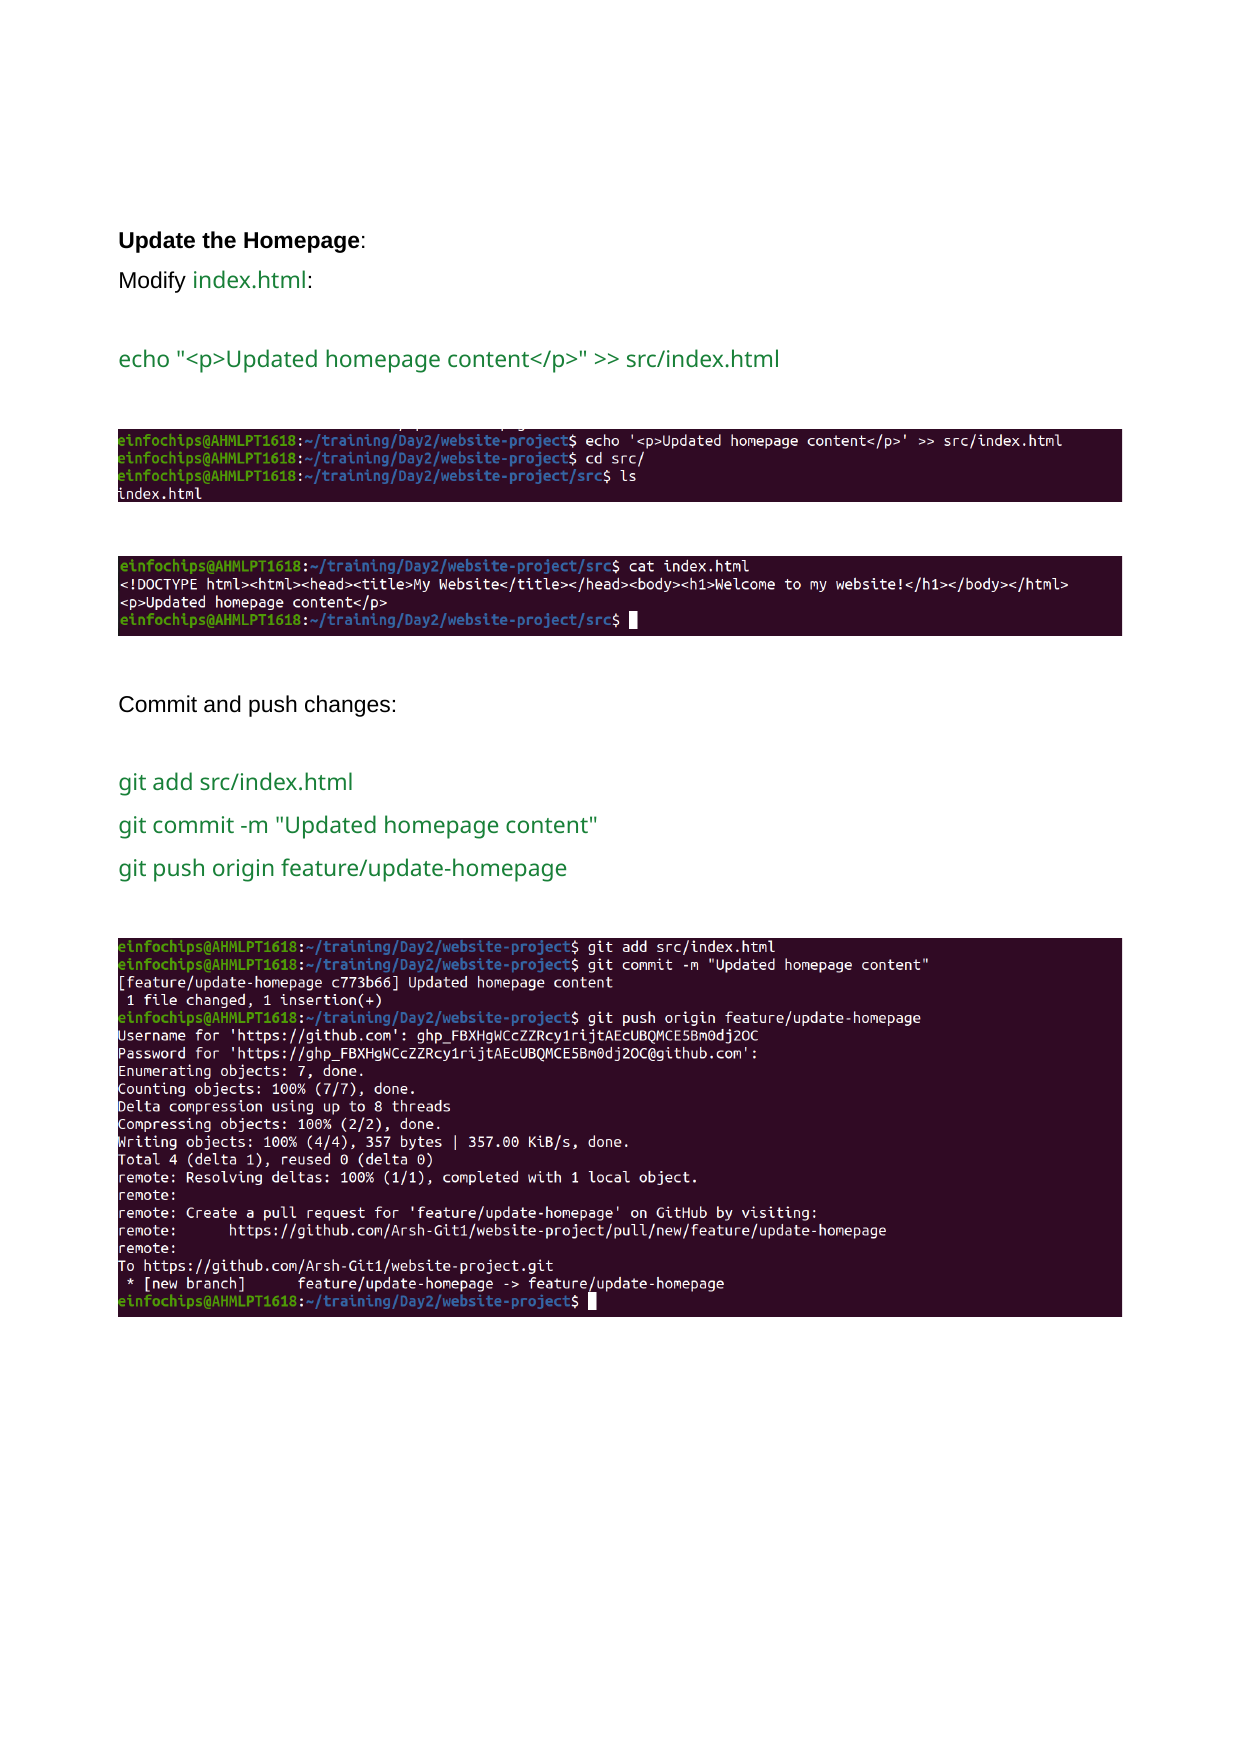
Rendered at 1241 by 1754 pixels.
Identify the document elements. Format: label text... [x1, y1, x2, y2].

text Modify index.html: echo "<p>Updated homepage content</p>" >> src/index.html [118, 263, 1122, 374]
text Commit and push changes: git add src/index.html [118, 691, 1122, 797]
text Update the Homepage: [118, 227, 1122, 253]
picture [118, 938, 1123, 1317]
text git commit -m "Updated homepage content" [118, 809, 1122, 840]
picture [118, 556, 1123, 636]
text git push origin feature/update-homepage [118, 852, 1122, 883]
picture [118, 429, 1123, 502]
